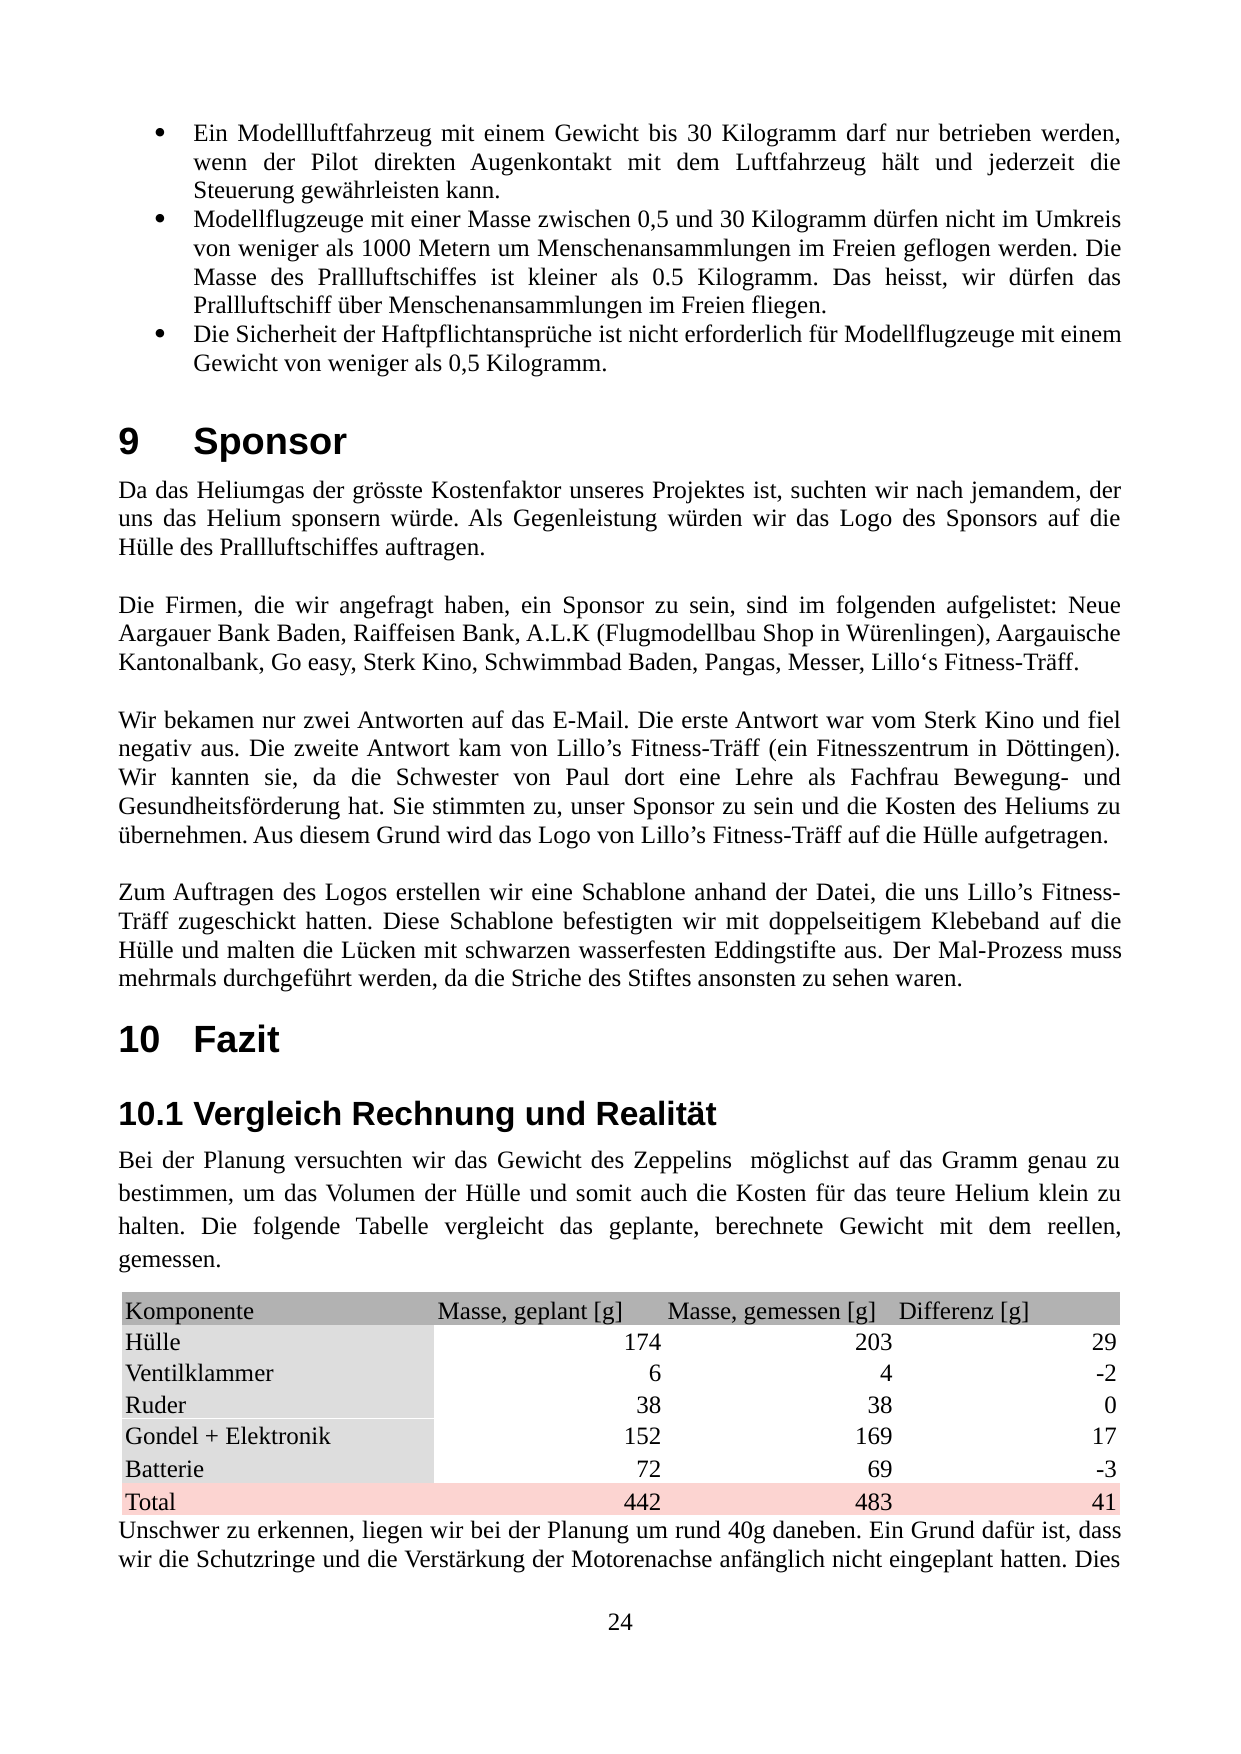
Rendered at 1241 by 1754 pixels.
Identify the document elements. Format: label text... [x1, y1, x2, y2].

table_cell 442 [434, 1483, 664, 1515]
table_cell Total [122, 1483, 434, 1515]
table_cell Gondel + Elektronik [122, 1419, 434, 1450]
text Zum Auftragen des Logos erstellen wir eine Schablone anhand der Datei, die uns Lillo’s Fitness-Träff zugeschickt hatten. Diese Schablone befestigten wir mit doppelseitigem Klebeband auf die Hülle und malten die Lücken mit schwarzen wasserfesten Eddingstifte aus. Der Mal-Prozess muss mehrmals durchgeführt werden, da die Striche des Stiftes ansonsten zu sehen waren. [118, 877, 1122, 992]
table_cell 38 [664, 1387, 895, 1418]
list Modellflugzeuge mit einer Masse zwischen 0,5 und 30 Kilogramm dürfen nicht im Umkreis von weniger als 1000 Metern um Menschenansammlungen im Freien geflogen werden. Die Masse des Prallluftschiffes ist kleiner als 0.5 Kilogramm. Das heisst, wir dürfen das Prallluftschiff über Menschenansammlungen im Freien fliegen. [156, 204, 1122, 319]
list Ein Modellluftfahrzeug mit einem Gewicht bis 30 Kilogramm darf nur betrieben werden, wenn der Pilot direkten Augenkontakt mit dem Luftfahrzeug hält und jederzeit die Steuerung gewährleisten kann. [156, 118, 1122, 204]
list Die Sicherheit der Haftpflichtansprüche ist nicht erforderlich für Modellflugzeuge mit einem Gewicht von weniger als 0,5 Kilogramm. [156, 319, 1122, 377]
table_cell 41 [895, 1483, 1120, 1515]
table_cell 152 [434, 1419, 664, 1450]
table_header Masse, gemessen [g] [664, 1292, 895, 1325]
table_header Differenz [g] [895, 1292, 1120, 1325]
table_cell 17 [895, 1419, 1120, 1450]
table_cell 38 [434, 1387, 664, 1418]
table_cell 169 [664, 1419, 895, 1450]
table_cell 72 [434, 1450, 664, 1483]
table_cell 69 [664, 1450, 895, 1483]
table_cell -2 [895, 1356, 1120, 1387]
text Wir bekamen nur zwei Antworten auf das E-Mail. Die erste Antwort war vom Sterk Kino und fiel negativ aus. Die zweite Antwort kam von Lillo’s Fitness-Träff (ein Fitnesszentrum in Döttingen). Wir kannten sie, da die Schwester von Paul dort eine Lehre als Fachfrau Bewegung- und Gesundheitsförderung hat. Sie stimmten zu, unser Sponsor zu sein und die Kosten des Heliums zu übernehmen. Aus diesem Grund wird das Logo von Lillo’s Fitness-Träff auf die Hülle aufgetragen. [118, 705, 1122, 848]
table_cell Ventilklammer [122, 1356, 434, 1387]
table_cell Batterie [122, 1450, 434, 1483]
subtitle Sponsor [118, 418, 1122, 462]
text Da das Heliumgas der grösste Kostenfaktor unseres Projektes ist, suchten wir nach jemandem, der uns das Helium sponsern würde. Als Gegenleistung würden wir das Logo des Sponsors auf die Hülle des Prallluftschiffes auftragen. [118, 475, 1122, 561]
table_cell 4 [664, 1356, 895, 1387]
table_cell 174 [434, 1325, 664, 1356]
subtitle Vergleich Rechnung und Realität [118, 1094, 1122, 1133]
table_header Komponente [122, 1292, 434, 1325]
table_cell 203 [664, 1325, 895, 1356]
table_cell 0 [895, 1387, 1120, 1418]
table_cell 29 [895, 1325, 1120, 1356]
text Die Firmen, die wir angefragt haben, ein Sponsor zu sein, sind im folgenden aufgelistet: Neue Aargauer Bank Baden, Raiffeisen Bank, A.L.K (Flugmodellbau Shop in Würenlingen), Aargauische Kantonalbank, Go easy, Sterk Kino, Schwimmbad Baden, Pangas, Messer, Lillo‘s Fitness-Träff. [118, 590, 1122, 676]
table_cell 6 [434, 1356, 664, 1387]
table_cell Ruder [122, 1387, 434, 1418]
table_header Masse, geplant [g] [434, 1292, 664, 1325]
table_cell 483 [664, 1483, 895, 1515]
text Unschwer zu erkennen, liegen wir bei der Planung um rund 40g daneben. Ein Grund dafür ist, dass wir die Schutzringe und die Verstärkung der Motorenachse anfänglich nicht eingeplant hatten. Dies [118, 1515, 1122, 1573]
subtitle Fazit [118, 1017, 1122, 1061]
table_cell Hülle [122, 1325, 434, 1356]
text Bei der Planung versuchten wir das Gewicht des Zeppelins möglichst auf das Gramm genau zu bestimmen, um das Volumen der Hülle und somit auch die Kosten für das teure Helium klein zu halten. Die folgende Tabelle vergleicht das geplante, berechnete Gewicht mit dem reellen, gemessen. [118, 1145, 1122, 1273]
table_cell -3 [895, 1450, 1120, 1483]
